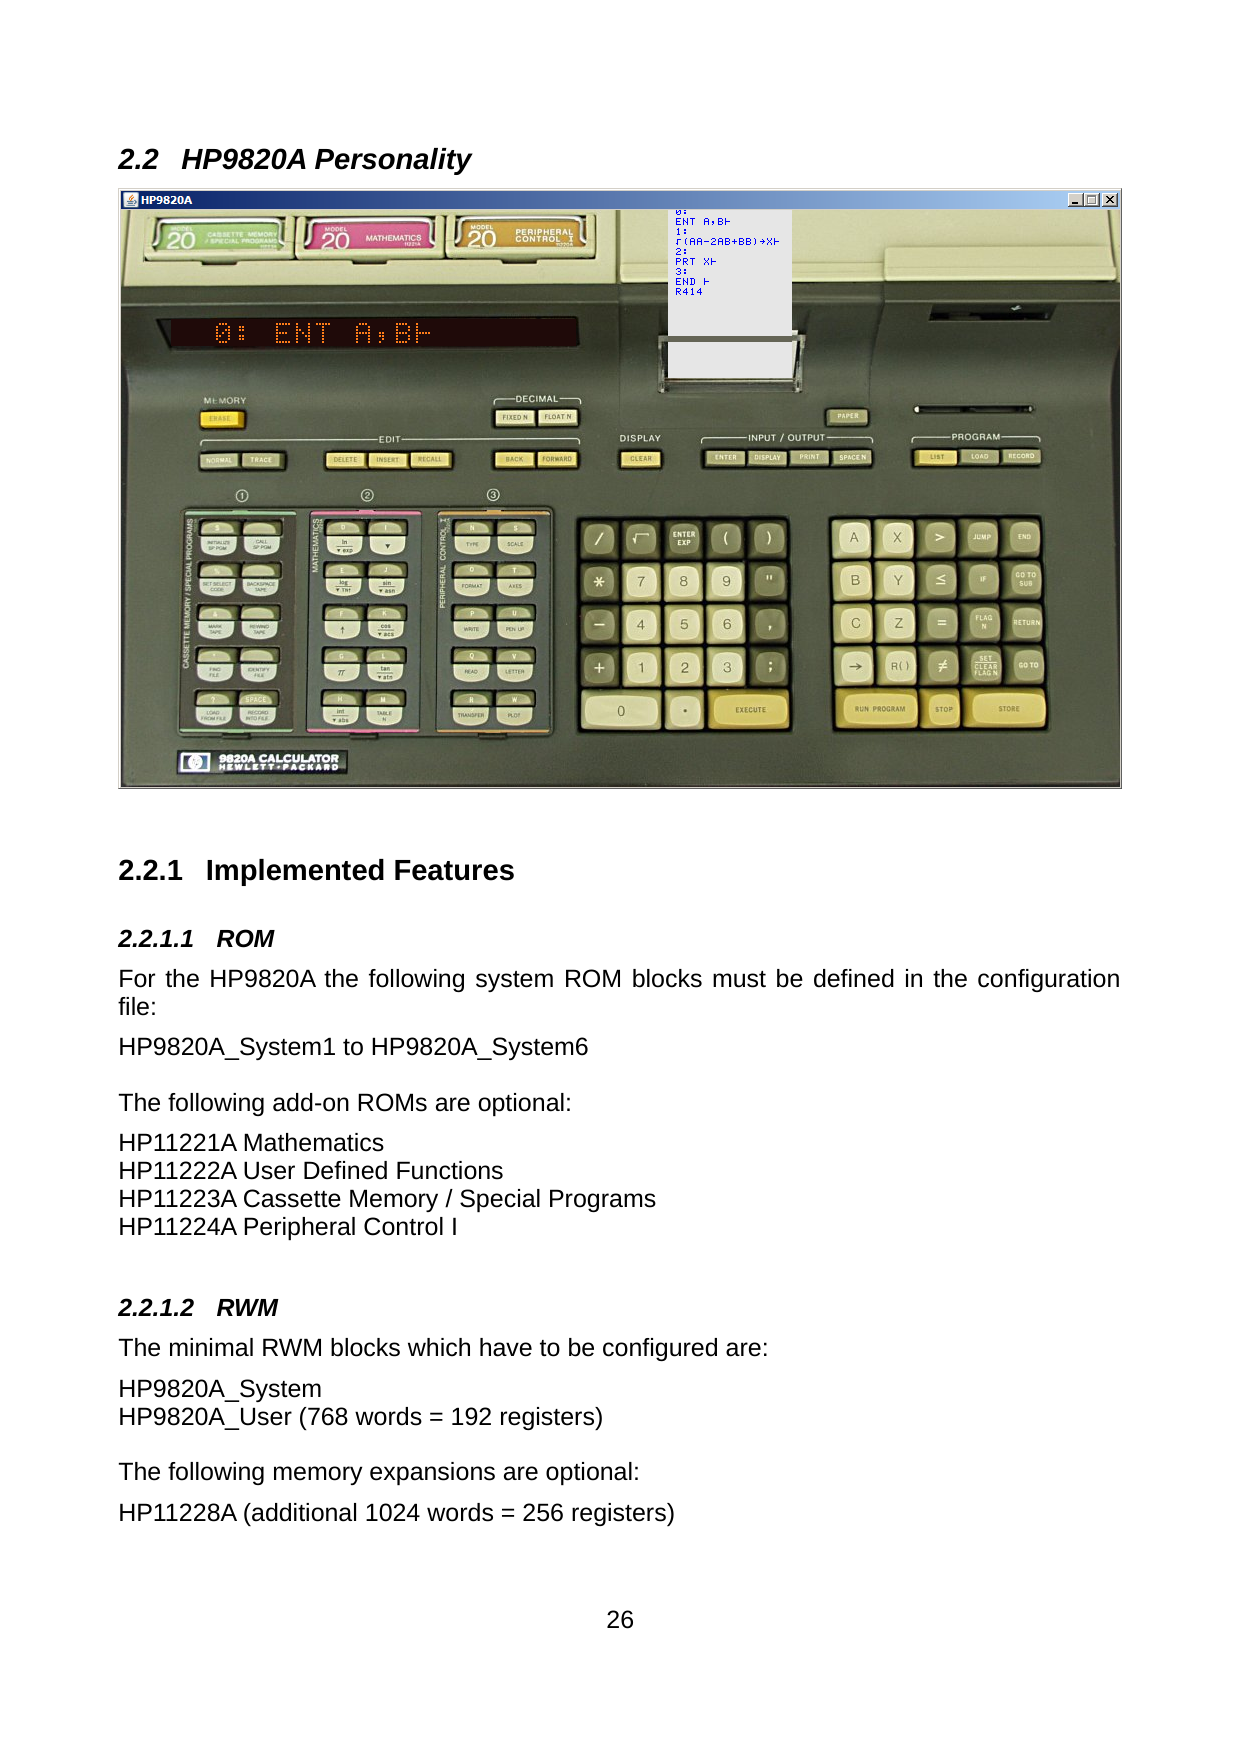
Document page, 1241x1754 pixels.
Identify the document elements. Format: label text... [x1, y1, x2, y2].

text For the HP9820A the following system ROM blocks must be defined in the configuration file: [118, 965, 1122, 1021]
text The minimal RWM blocks which have to be configured are: [118, 1334, 1122, 1362]
text HP9820A_System1 to HP9820A_System6 [118, 1033, 1122, 1061]
text HP9820A_System HP9820A_User (768 words = 192 registers) [118, 1374, 1122, 1430]
text The following add-on ROMs are optional: [118, 1089, 1122, 1117]
text HP11228A (additional 1024 words = 256 registers) [118, 1499, 1122, 1527]
subtitle RWM [118, 1294, 1122, 1322]
subtitle ROM [118, 924, 1122, 952]
text HP11223A Cassette Memory / Special Programs [118, 1185, 1122, 1213]
text HP11224A Peripheral Control I [118, 1213, 1122, 1241]
subtitle Implemented Features [118, 854, 1122, 887]
text HP11221A Mathematics [118, 1129, 1122, 1157]
text HP11222A User Defined Functions [118, 1157, 1122, 1185]
picture [118, 188, 1122, 789]
subtitle HP9820A Personality [118, 143, 1122, 176]
text The following memory expansions are optional: [118, 1458, 1122, 1486]
